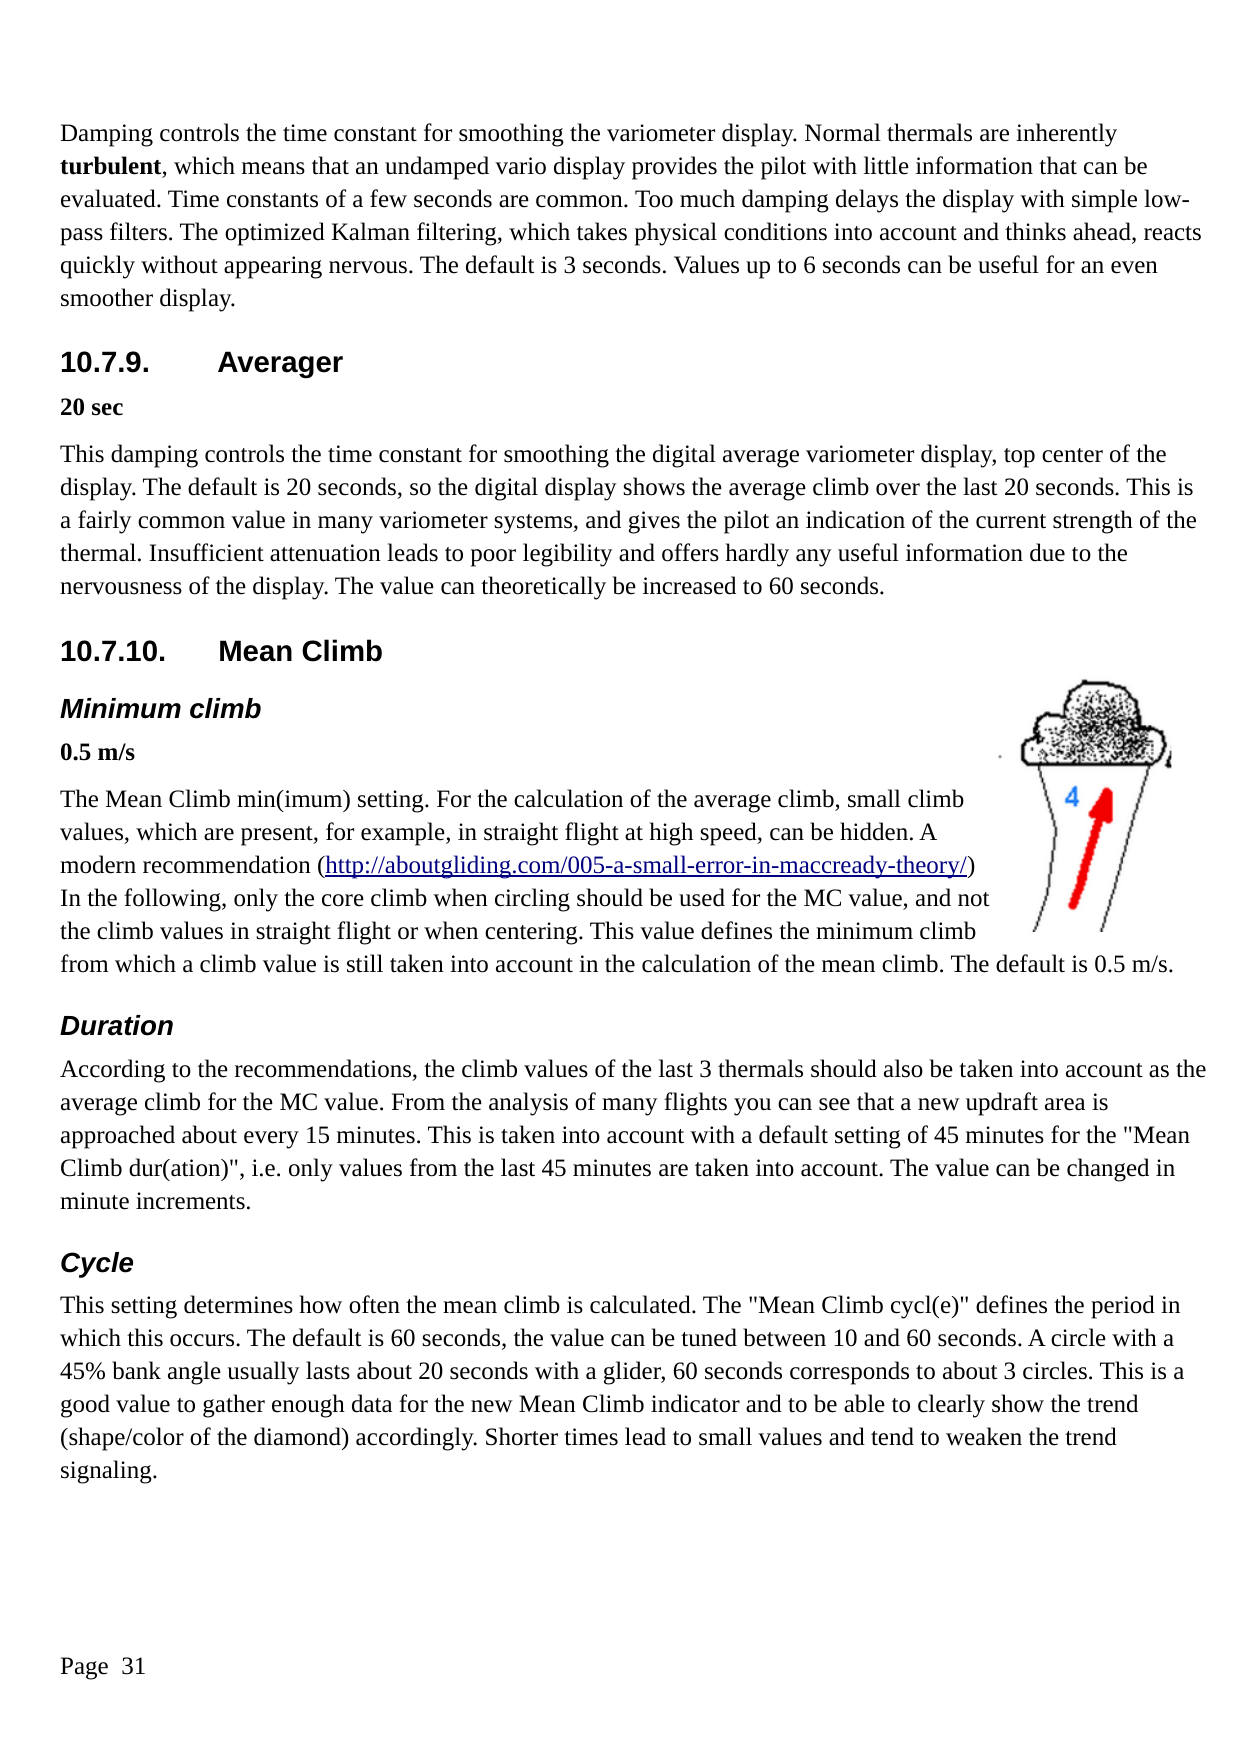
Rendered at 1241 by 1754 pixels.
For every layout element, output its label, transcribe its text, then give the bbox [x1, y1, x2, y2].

subtitle Duration [60, 1009, 1207, 1041]
subtitle Mean Climb [60, 633, 1207, 667]
text This damping controls the time constant for smoothing the digital average variometer display, top center of the display. The default is 20 seconds, so the digital display shows the average climb over the last 20 seconds. This is a fairly common value in many variometer systems, and gives the pilot an indication of the current strength of the thermal. Insufficient attenuation leads to poor legibility and offers hardly any useful information due to the nervousness of the display. The value can theoretically be increased to 60 seconds. [60, 439, 1207, 600]
text 0.5 m/s [60, 737, 997, 765]
picture [997, 674, 1172, 932]
text 20 sec [60, 392, 1207, 420]
subtitle Averager [60, 345, 1207, 379]
text This setting determines how often the mean climb is calculated. The "Mean Climb cycl(e)" defines the period in which this occurs. The default is 60 seconds, the value can be tuned between 10 and 60 seconds. A circle with a 45% bank angle usually lasts about 20 seconds with a glider, 60 seconds corresponds to about 3 circles. This is a good value to gather enough data for the new Mean Climb indicator and to be able to clearly show the trend (shape/color of the diamond) accordingly. Shorter times lead to small values and tend to weaken the trend signaling. [60, 1290, 1207, 1484]
subtitle Cycle [60, 1246, 1207, 1278]
subtitle [1172, 692, 1207, 724]
text [1172, 737, 1207, 765]
text According to the recommendations, the climb values of the last 3 thermals should also be taken into account as the average climb for the MC value. From the analysis of many flights you can see that a new updraft area is approached about every 15 minutes. This is taken into account with a default setting of 45 minutes for the "Mean Climb dur(ation)", i.e. only values from the last 45 minutes are taken into account. The value can be changed in minute increments. [60, 1054, 1207, 1215]
subtitle Minimum climb [60, 692, 997, 724]
text The Mean Climb min(imum) setting. For the calculation of the average climb, small climb values, which are present, for example, in straight flight at high speed, can be hidden. A modern recommendation (http://aboutgliding.com/005-a-small-error-in-maccready-theory/) In the following, only the core climb when circling should be used for the MC value, and not the climb values in straight flight or when centering. This value defines the minimum climb from which a climb value is still taken into account in the calculation of the mean climb. The default is 0.5 m/s. [60, 784, 1207, 978]
text Damping controls the time constant for smoothing the variometer display. Normal thermals are inherently turbulent, which means that an undamped vario display provides the pilot with little information that can be evaluated. Time constants of a few seconds are common. Too much damping delays the display with simple low-pass filters. The optimized Kalman filtering, which takes physical conditions into account and thinks ahead, reacts quickly without appearing nervous. The default is 3 seconds. Values up to 6 seconds can be useful for an even smoother display. [60, 118, 1207, 312]
